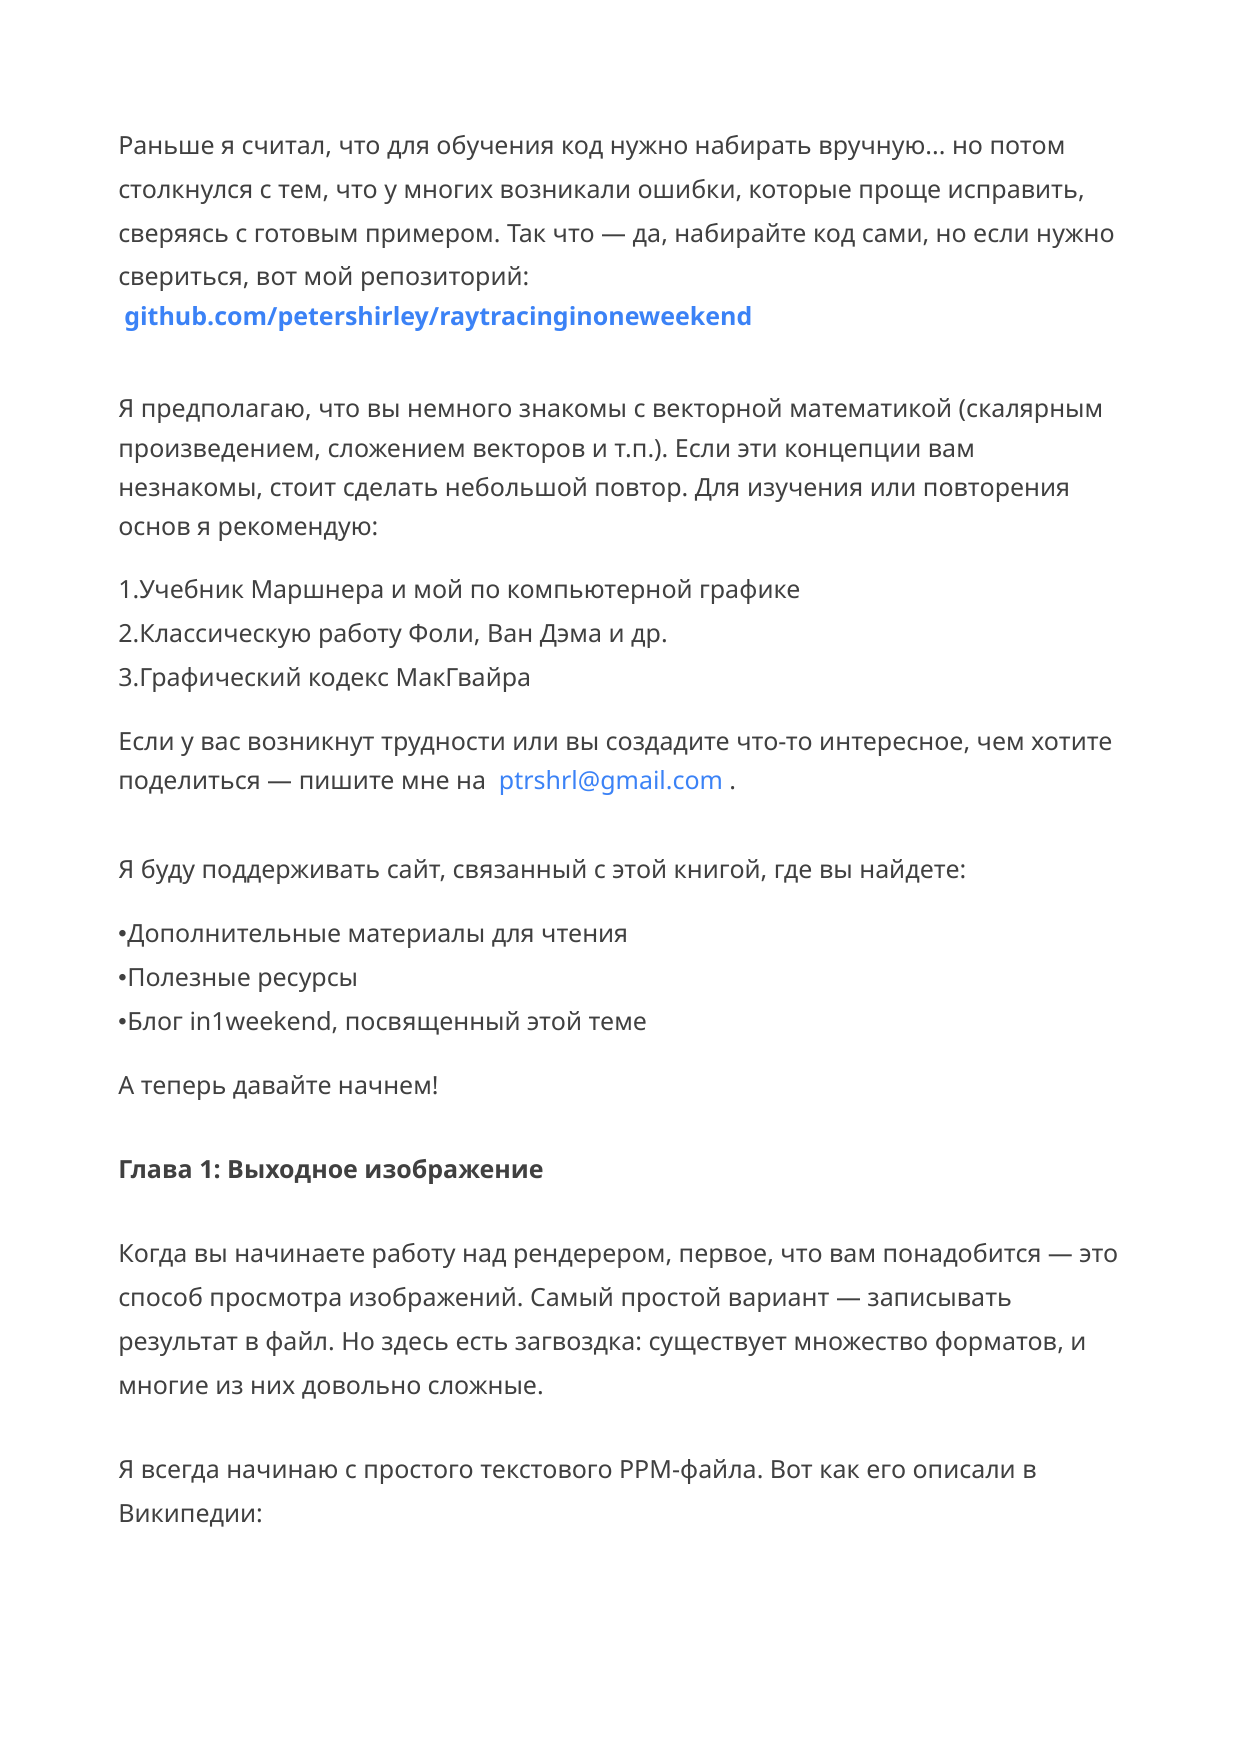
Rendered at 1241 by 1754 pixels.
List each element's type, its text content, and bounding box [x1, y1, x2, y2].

list Блог in1weekend, посвященный этой теме [118, 993, 1122, 1037]
text Если у вас возникнут трудности или вы создадите что-то интересное, чем хотите поделиться — пишите мне на ptrshrl@gmail.com. [118, 714, 1122, 801]
list Учебник Маршнера и мой по компьютерной графике [118, 562, 1122, 606]
text А теперь давайте начнем! [118, 1058, 1122, 1101]
text Раньше я считал, что для обучения код нужно набирать вручную... но потом столкнулся с тем, что у многих возникали ошибки, которые проще исправить, сверяясь с готовым примером. Так что — да, набирайте код сами, но если нужно свериться, вот мой репозиторий: github.com/petershirley/raytracinginoneweekend [118, 118, 1122, 337]
text Я предполагаю, что вы немного знакомы с векторной математикой (скалярным произведением, сложением векторов и т.п.). Если эти концепции вам незнакомы, стоит сделать небольшой повтор. Для изучения или повторения основ я рекомендую: [118, 357, 1122, 543]
text Я буду поддерживать сайт, связанный с этой книгой, где вы найдете: [118, 842, 1122, 886]
text Глава 1: Выходное изображение [118, 1142, 1122, 1186]
list Полезные ресурсы [118, 950, 1122, 993]
text Я всегда начинаю с простого текстового PPM-файла. Вот как его описали в Википедии: [118, 1442, 1122, 1529]
text Когда вы начинаете работу над рендерером, первое, что вам понадобится — это способ просмотра изображений. Самый простой вариант — записывать результат в файл. Но здесь есть загвоздка: существует множество форматов, и многие из них довольно сложные. [118, 1226, 1122, 1401]
list Дополнительные материалы для чтения [118, 906, 1122, 950]
list Классическую работу Фоли, Ван Дэма и др. [118, 606, 1122, 650]
list Графический кодекс МакГвайра [118, 650, 1122, 693]
